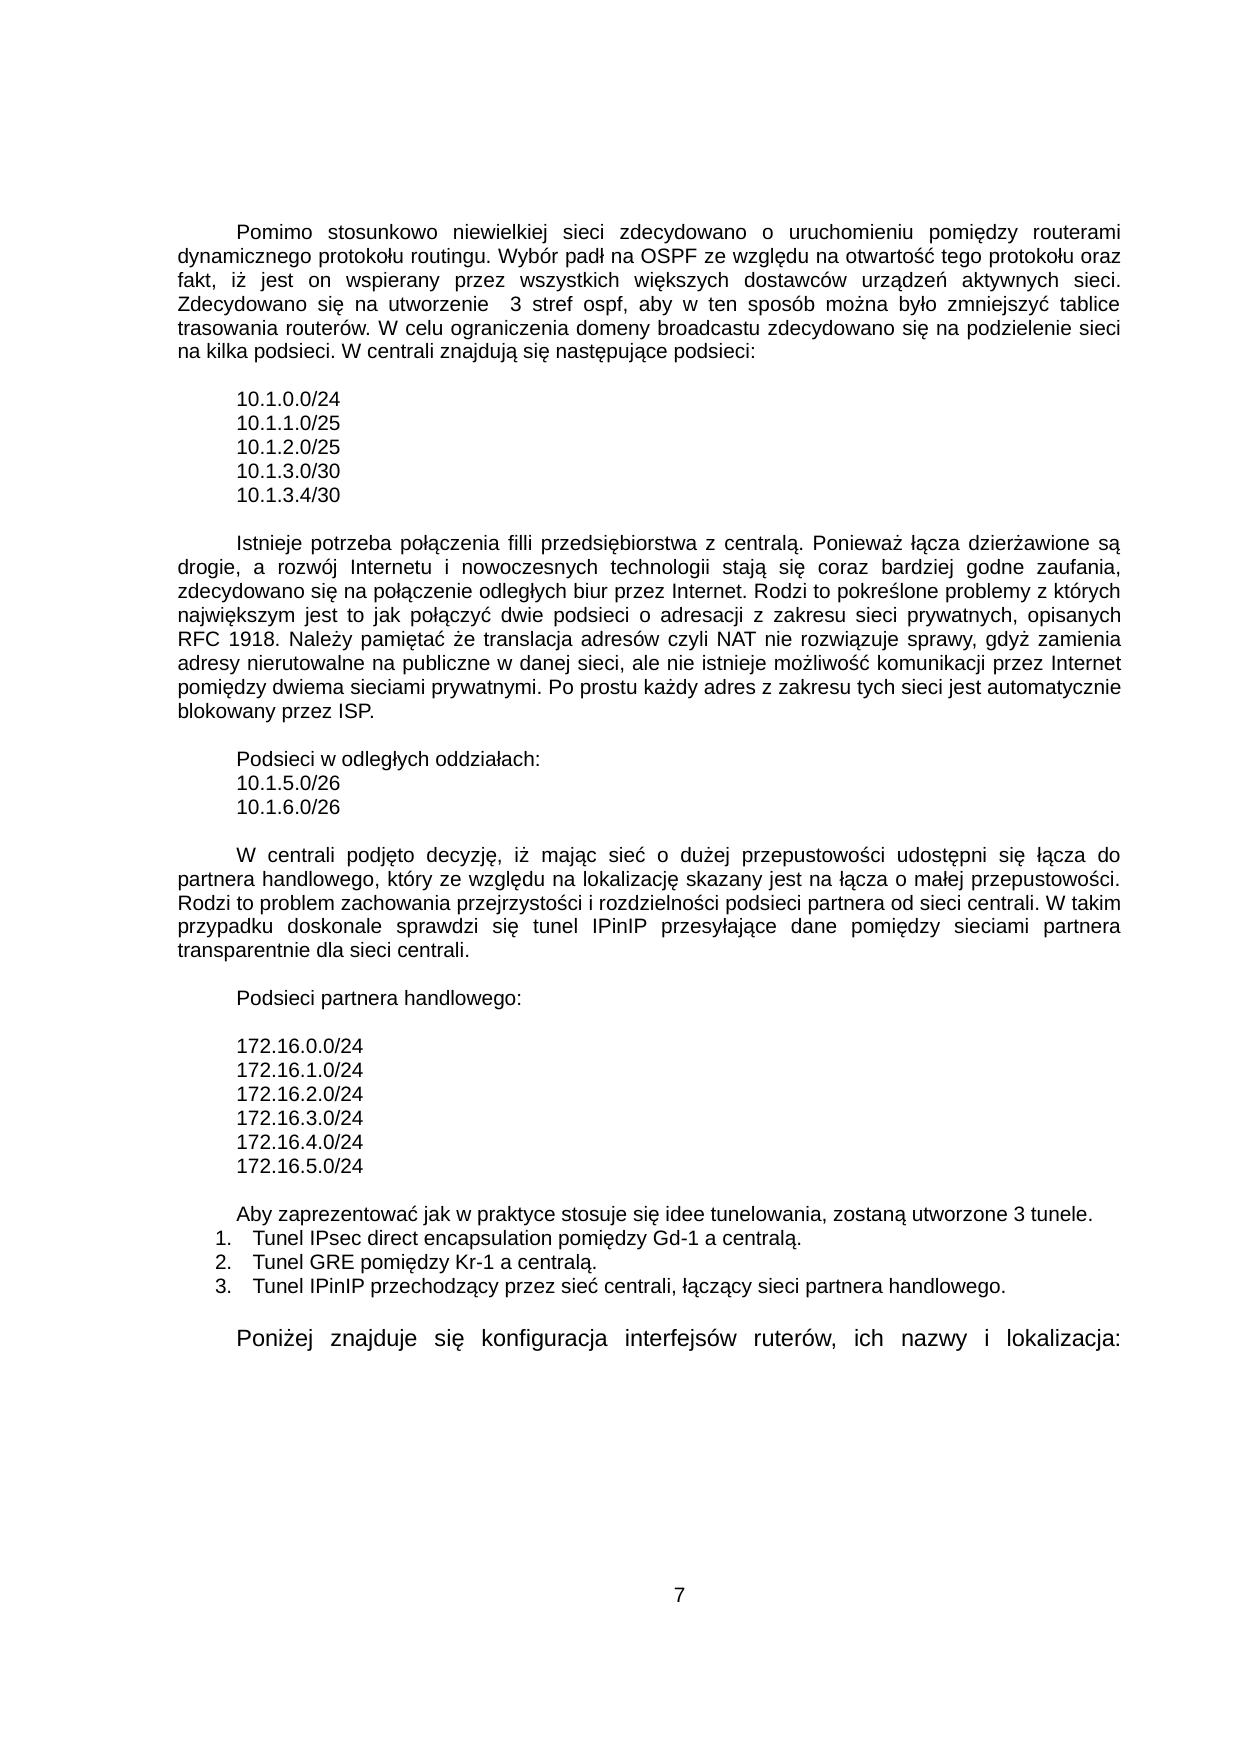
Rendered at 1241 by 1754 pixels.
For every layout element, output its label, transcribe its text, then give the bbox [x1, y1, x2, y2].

text 172.16.0.0/24 [177, 1034, 1122, 1058]
text Podsieci w odległych oddziałach: [177, 747, 1122, 771]
text 10.1.6.0/26 [177, 794, 1122, 818]
text 10.1.1.0/25 [177, 411, 1122, 435]
text Podsieci partnera handlowego: [177, 986, 1122, 1010]
list Tunel GRE pomiędzy Kr-1 a centralą. [215, 1250, 1122, 1274]
text 172.16.5.0/24 [177, 1154, 1122, 1178]
text 10.1.3.0/30 [177, 459, 1122, 483]
text 172.16.1.0/24 [177, 1058, 1122, 1082]
text 10.1.5.0/26 [177, 771, 1122, 794]
text Poniżej znajduje się konfiguracja interfejsów ruterów, ich nazwy i lokalizacja: [177, 1324, 1122, 1375]
text Istnieje potrzeba połączenia filli przedsiębiorstwa z centralą. Ponieważ łącza dzierżawione są drogie, a rozwój Internetu i nowoczesnych technologii stają się coraz bardziej godne zaufania, zdecydowano się na połączenie odległych biur przez Internet. Rodzi to pokreślone problemy z których największym jest to jak połączyć dwie podsieci o adresacji z zakresu sieci prywatnych, opisanych RFC 1918. Należy pamiętać że translacja adresów czyli NAT nie rozwiązuje sprawy, gdyż zamienia adresy nierutowalne na publiczne w danej sieci, ale nie istnieje możliwość komunikacji przez Internet pomiędzy dwiema sieciami prywatnymi. Po prostu każdy adres z zakresu tych sieci jest automatycznie blokowany przez ISP. [177, 531, 1122, 723]
text Pomimo stosunkowo niewielkiej sieci zdecydowano o uruchomieniu pomiędzy routerami dynamicznego protokołu routingu. Wybór padł na OSPF ze względu na otwartość tego protokołu oraz fakt, iż jest on wspierany przez wszystkich większych dostawców urządzeń aktywnych sieci. Zdecydowano się na utworzenie 3 stref ospf, aby w ten sposób można było zmniejszyć tablice trasowania routerów. W celu ograniczenia domeny broadcastu zdecydowano się na podzielenie sieci na kilka podsieci. W centrali znajdują się następujące podsieci: [177, 219, 1122, 363]
text 172.16.2.0/24 [177, 1082, 1122, 1106]
text 172.16.3.0/24 [177, 1106, 1122, 1130]
text 172.16.4.0/24 [177, 1130, 1122, 1154]
text W centrali podjęto decyzję, iż mając sieć o dużej przepustowości udostępni się łącza do partnera handlowego, który ze względu na lokalizację skazany jest na łącza o małej przepustowości. Rodzi to problem zachowania przejrzystości i rozdzielności podsieci partnera od sieci centrali. W takim przypadku doskonale sprawdzi się tunel IPinIP przesyłające dane pomiędzy sieciami partnera transparentnie dla sieci centrali. [177, 842, 1122, 962]
list Tunel IPsec direct encapsulation pomiędzy Gd-1 a centralą. [215, 1226, 1122, 1250]
text 10.1.3.4/30 [177, 483, 1122, 507]
text Aby zaprezentować jak w praktyce stosuje się idee tunelowania, zostaną utworzone 3 tunele. [177, 1202, 1122, 1226]
text 10.1.0.0/24 [177, 387, 1122, 411]
text 10.1.2.0/25 [177, 435, 1122, 459]
list Tunel IPinIP przechodzący przez sieć centrali, łączący sieci partnera handlowego. [215, 1274, 1122, 1298]
